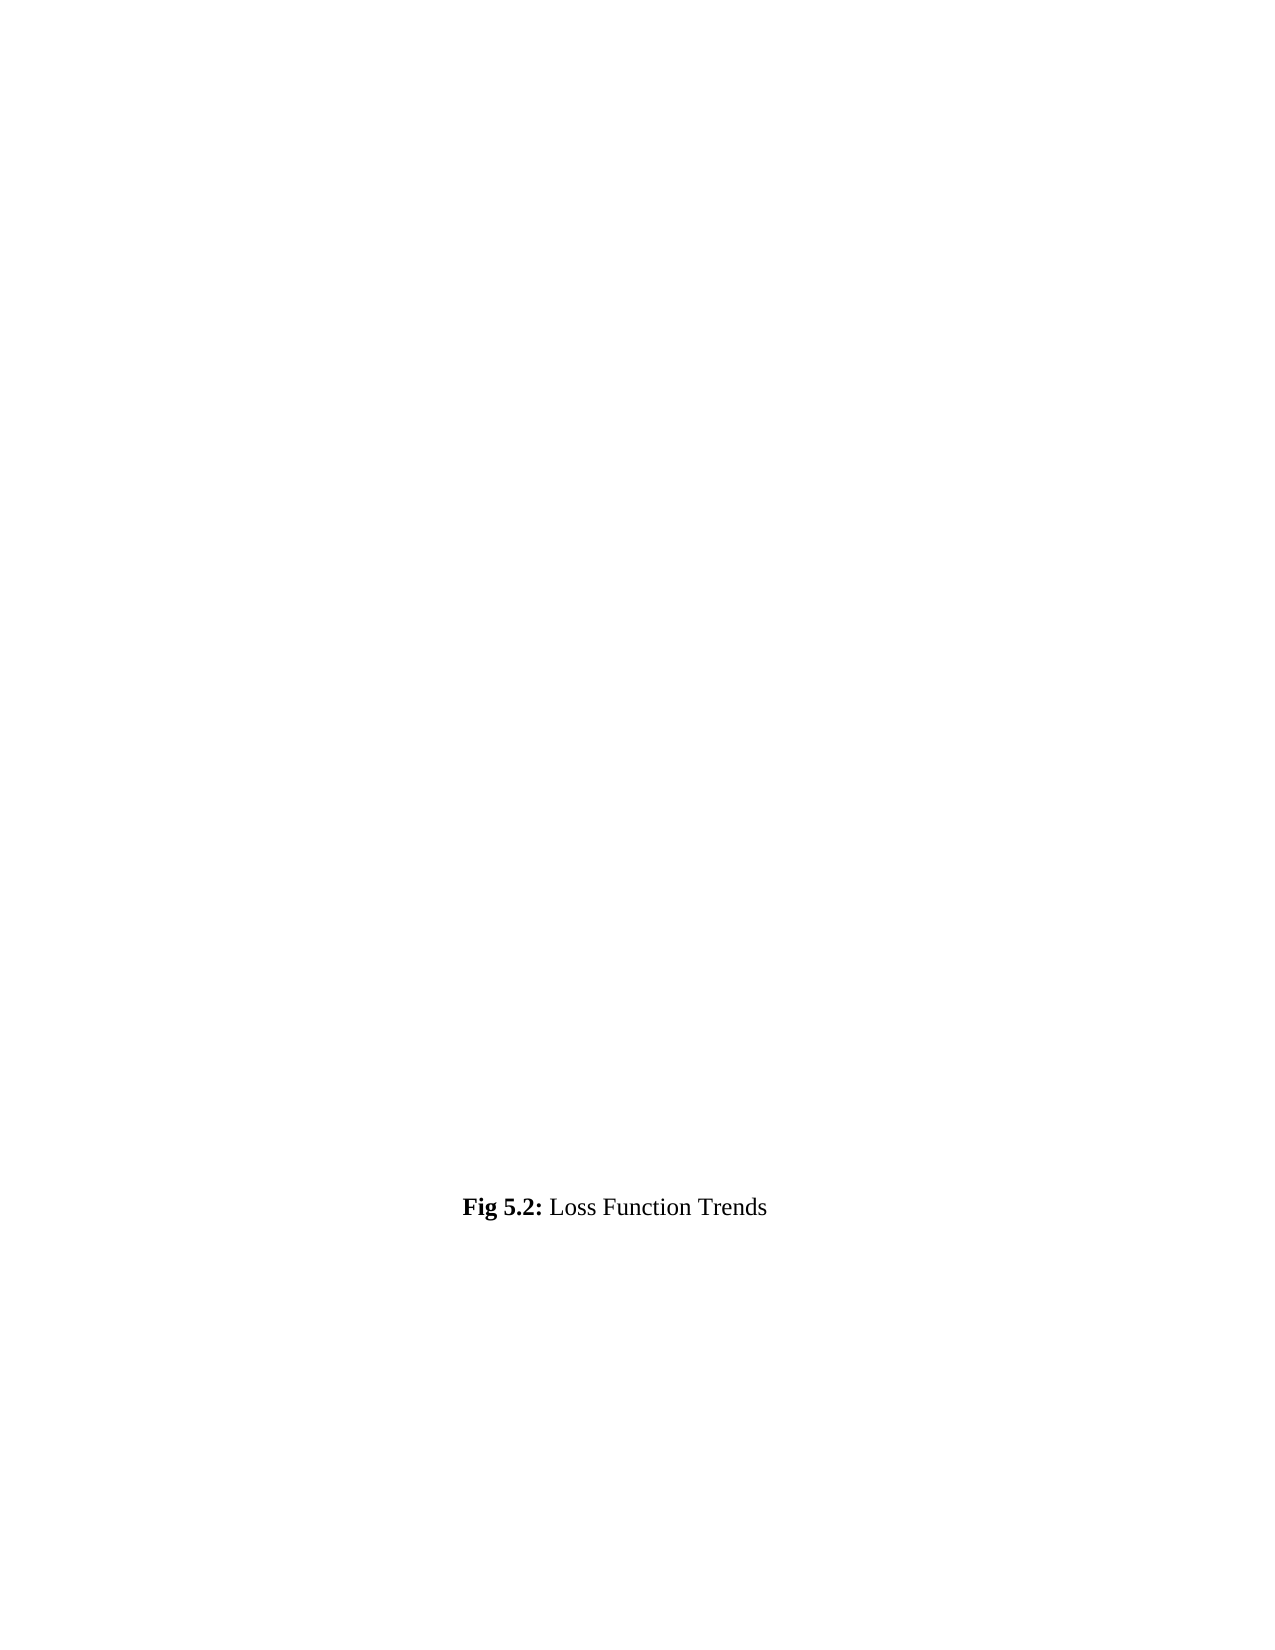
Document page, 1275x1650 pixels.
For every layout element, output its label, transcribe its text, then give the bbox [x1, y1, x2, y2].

text Fig 5.2: Loss Function Trends [462, 1192, 807, 1221]
